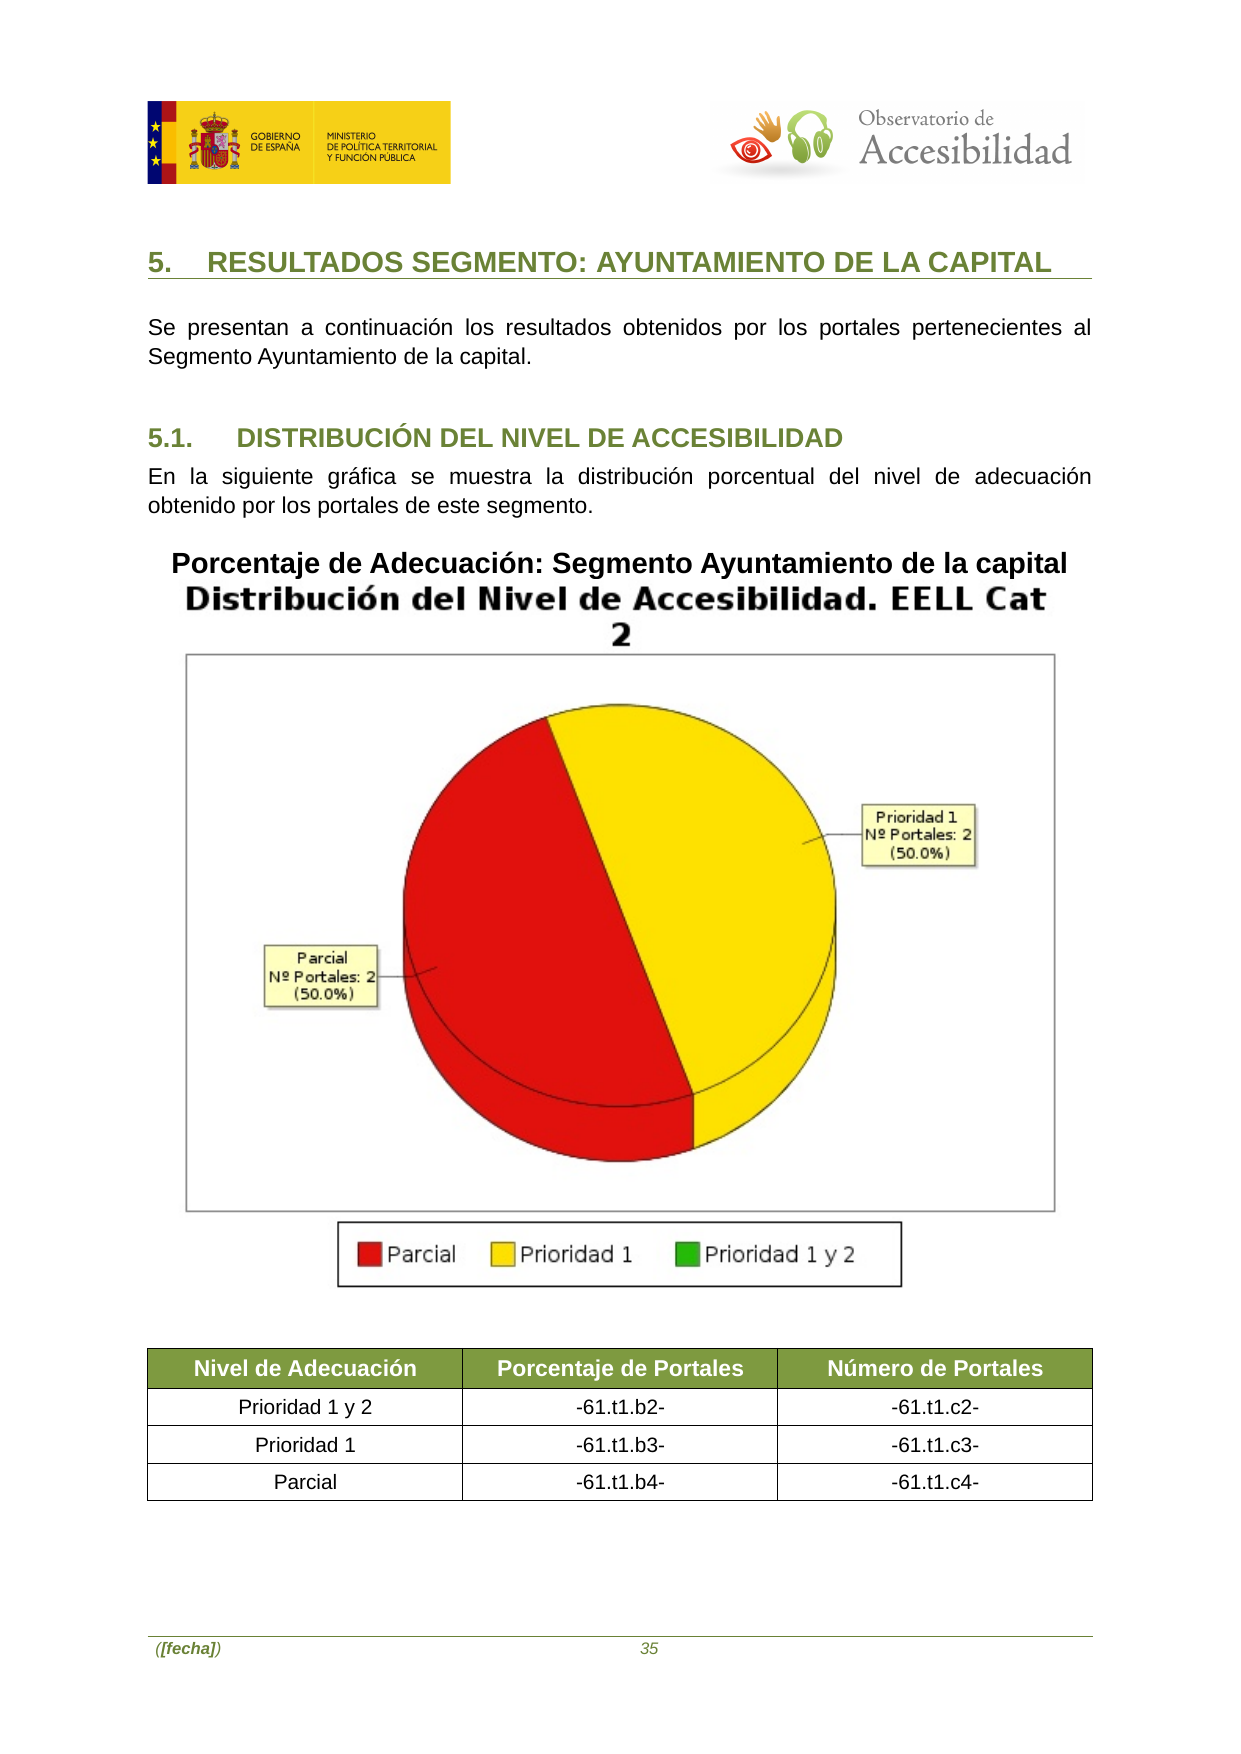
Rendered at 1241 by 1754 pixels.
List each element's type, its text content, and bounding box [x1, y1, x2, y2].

table_cell Parcial [148, 1464, 462, 1500]
table_cell Prioridad 1 y 2 [148, 1389, 462, 1425]
text En la siguiente gráfica se muestra la distribución porcentual del nivel de adecuación obtenido por los portales de este segmento. [148, 463, 1092, 518]
table_cell -61.t1.b4- [463, 1464, 777, 1500]
picture [178, 579, 1062, 1289]
table_cell -61.t1.b3- [463, 1426, 777, 1463]
table_header Porcentaje de Portales [463, 1349, 777, 1388]
table_header Número de Portales [778, 1349, 1092, 1388]
table_cell -61.t1.c2- [778, 1389, 1092, 1425]
subtitle Resultados Segmento: Ayuntamiento de la capital [148, 245, 1092, 278]
picture [710, 101, 1086, 184]
table_cell Prioridad 1 [148, 1426, 462, 1463]
text Porcentaje de Adecuación: Segmento Ayuntamiento de la capital [148, 546, 1092, 579]
table_cell -61.t1.c3- [778, 1426, 1092, 1463]
subtitle Distribución del nivel de accesibilidad [148, 422, 1092, 453]
text Se presentan a continuación los resultados obtenidos por los portales pertenecientes al Segmento Ayuntamiento de la capital. [148, 314, 1092, 369]
table_cell -61.t1.b2- [463, 1389, 777, 1425]
picture [147, 101, 451, 184]
table_header Nivel de Adecuación [148, 1349, 462, 1388]
table_cell -61.t1.c4- [778, 1464, 1092, 1500]
